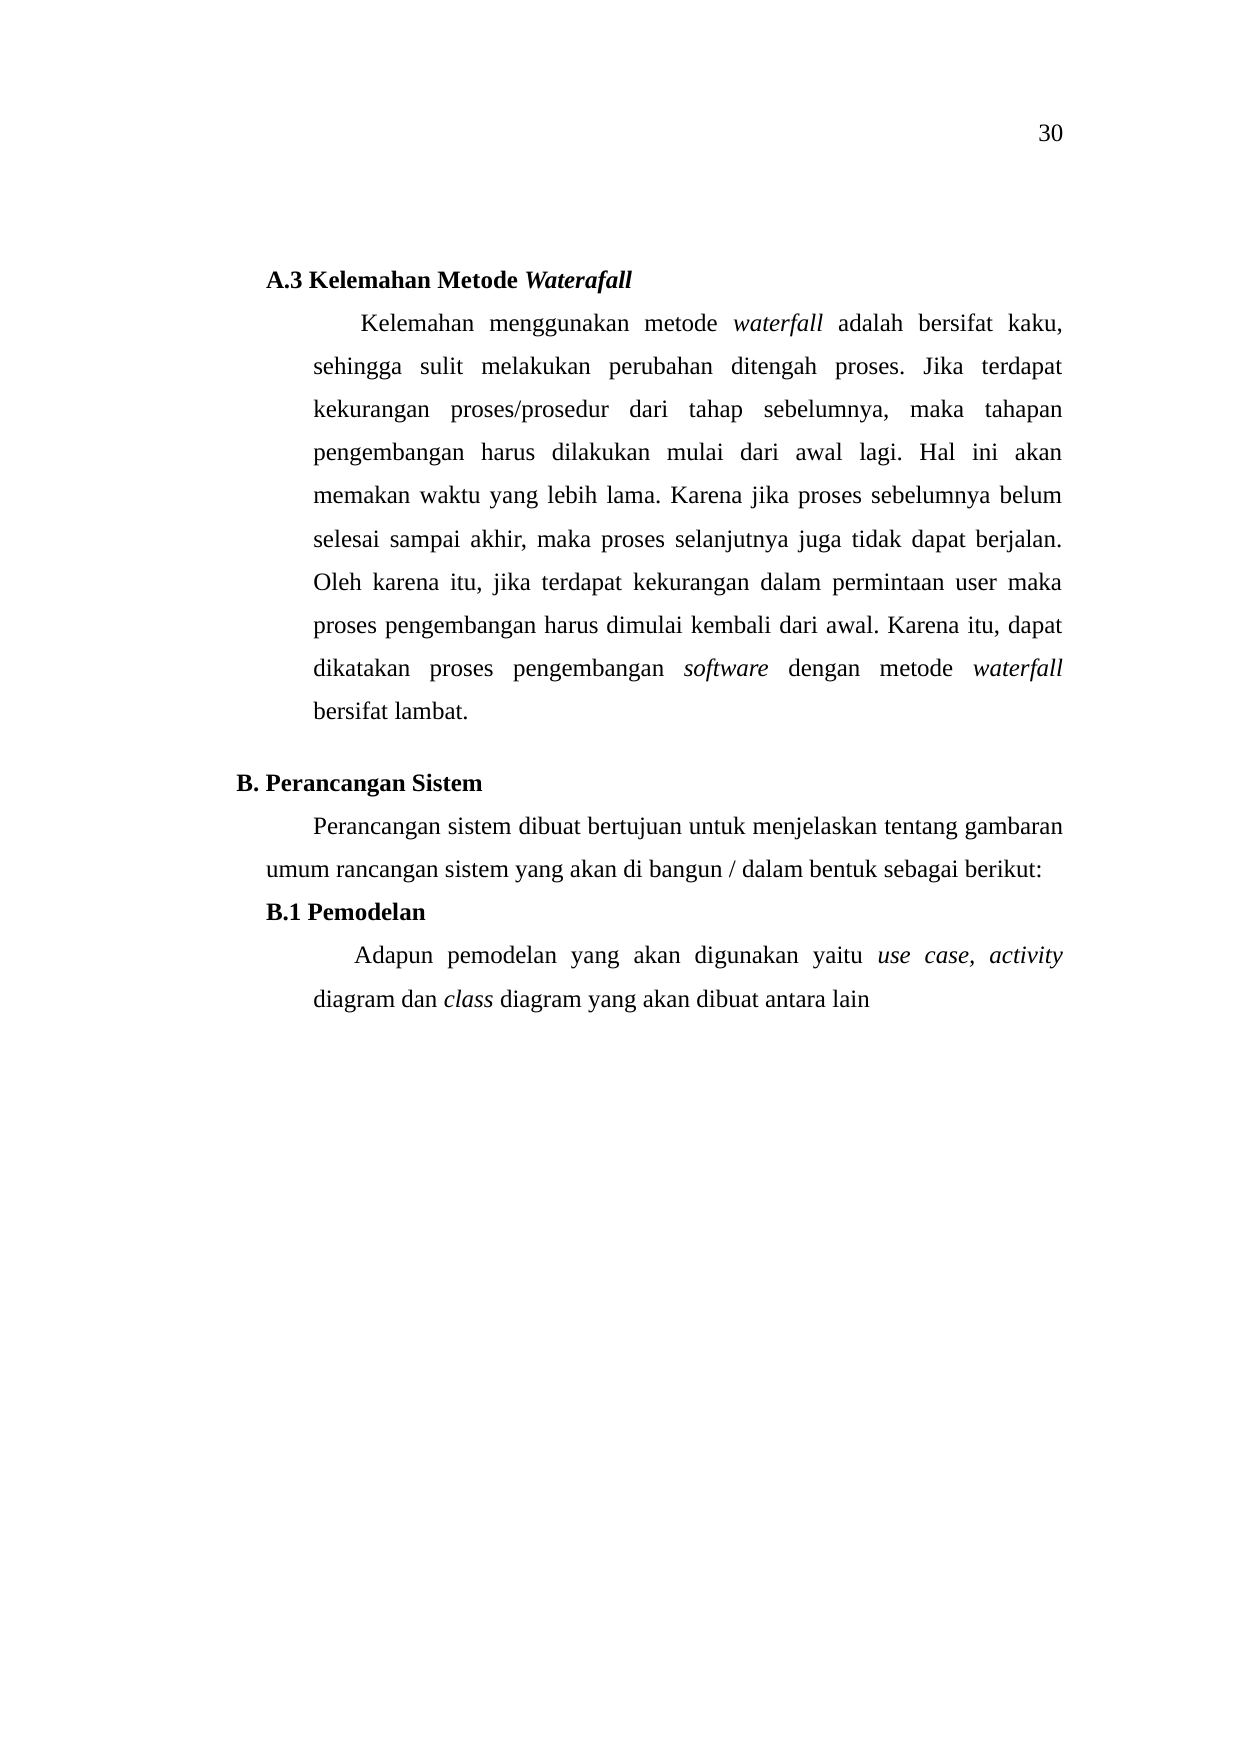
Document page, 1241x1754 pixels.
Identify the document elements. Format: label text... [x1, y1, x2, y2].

text A.3 Kelemahan Metode Waterafall [266, 265, 1063, 294]
text B.1 Pemodelan [266, 897, 1063, 926]
text Perancangan sistem dibuat bertujuan untuk menjelaskan tentang gambaran umum rancangan sistem yang akan di bangun / dalam bentuk sebagai berikut: [266, 811, 1063, 883]
text B. Perancangan Sistem [236, 768, 1063, 797]
text Adapun pemodelan yang akan digunakan yaitu use case, activity diagram dan class diagram yang akan dibuat antara lain [313, 941, 1063, 1012]
text Kelemahan menggunakan metode waterfall adalah bersifat kaku, sehingga sulit melakukan perubahan ditengah proses. Jika terdapat kekurangan proses/prosedur dari tahap sebelumnya, maka tahapan pengembangan harus dilakukan mulai dari awal lagi. Hal ini akan memakan waktu yang lebih lama. Karena jika proses sebelumnya belum selesai sampai akhir, maka proses selanjutnya juga tidak dapat berjalan. Oleh karena itu, jika terdapat kekurangan dalam permintaan user maka proses pengembangan harus dimulai kembali dari awal. Karena itu, dapat dikatakan proses pengembangan software dengan metode waterfall bersifat lambat. [313, 308, 1063, 725]
